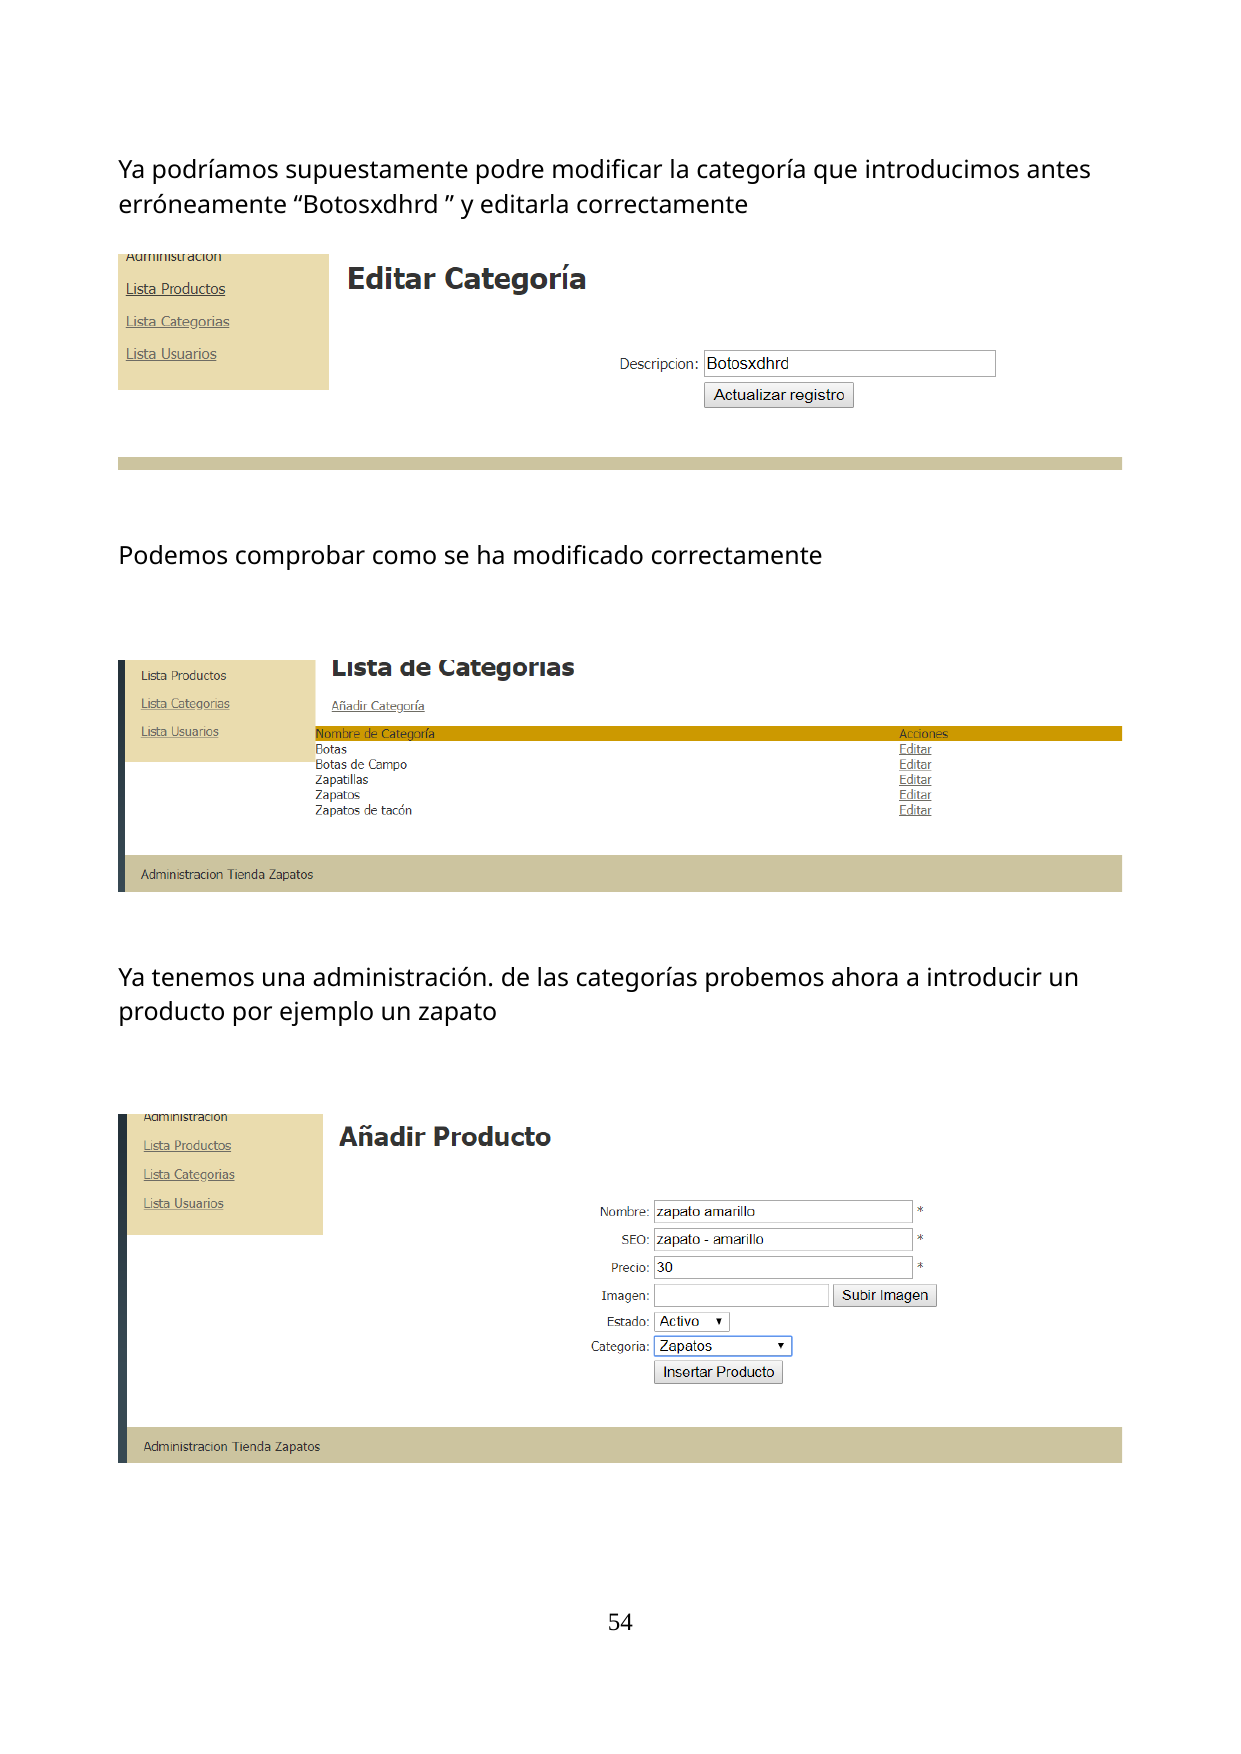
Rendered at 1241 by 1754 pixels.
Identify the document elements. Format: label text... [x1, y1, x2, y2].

picture [118, 254, 1123, 470]
picture [118, 1114, 1123, 1463]
picture [118, 660, 1123, 892]
text Ya podríamos supuestamente podre modificar la categoría que introducimos antes erróneamente “Botosxdhrd ” y editarla correctamente [118, 152, 1122, 220]
text Podemos comprobar como se ha modificado correctamente [118, 537, 1122, 571]
text Ya tenemos una administración. de las categorías probemos ahora a introducir un producto por ejemplo un zapato [118, 960, 1122, 1028]
